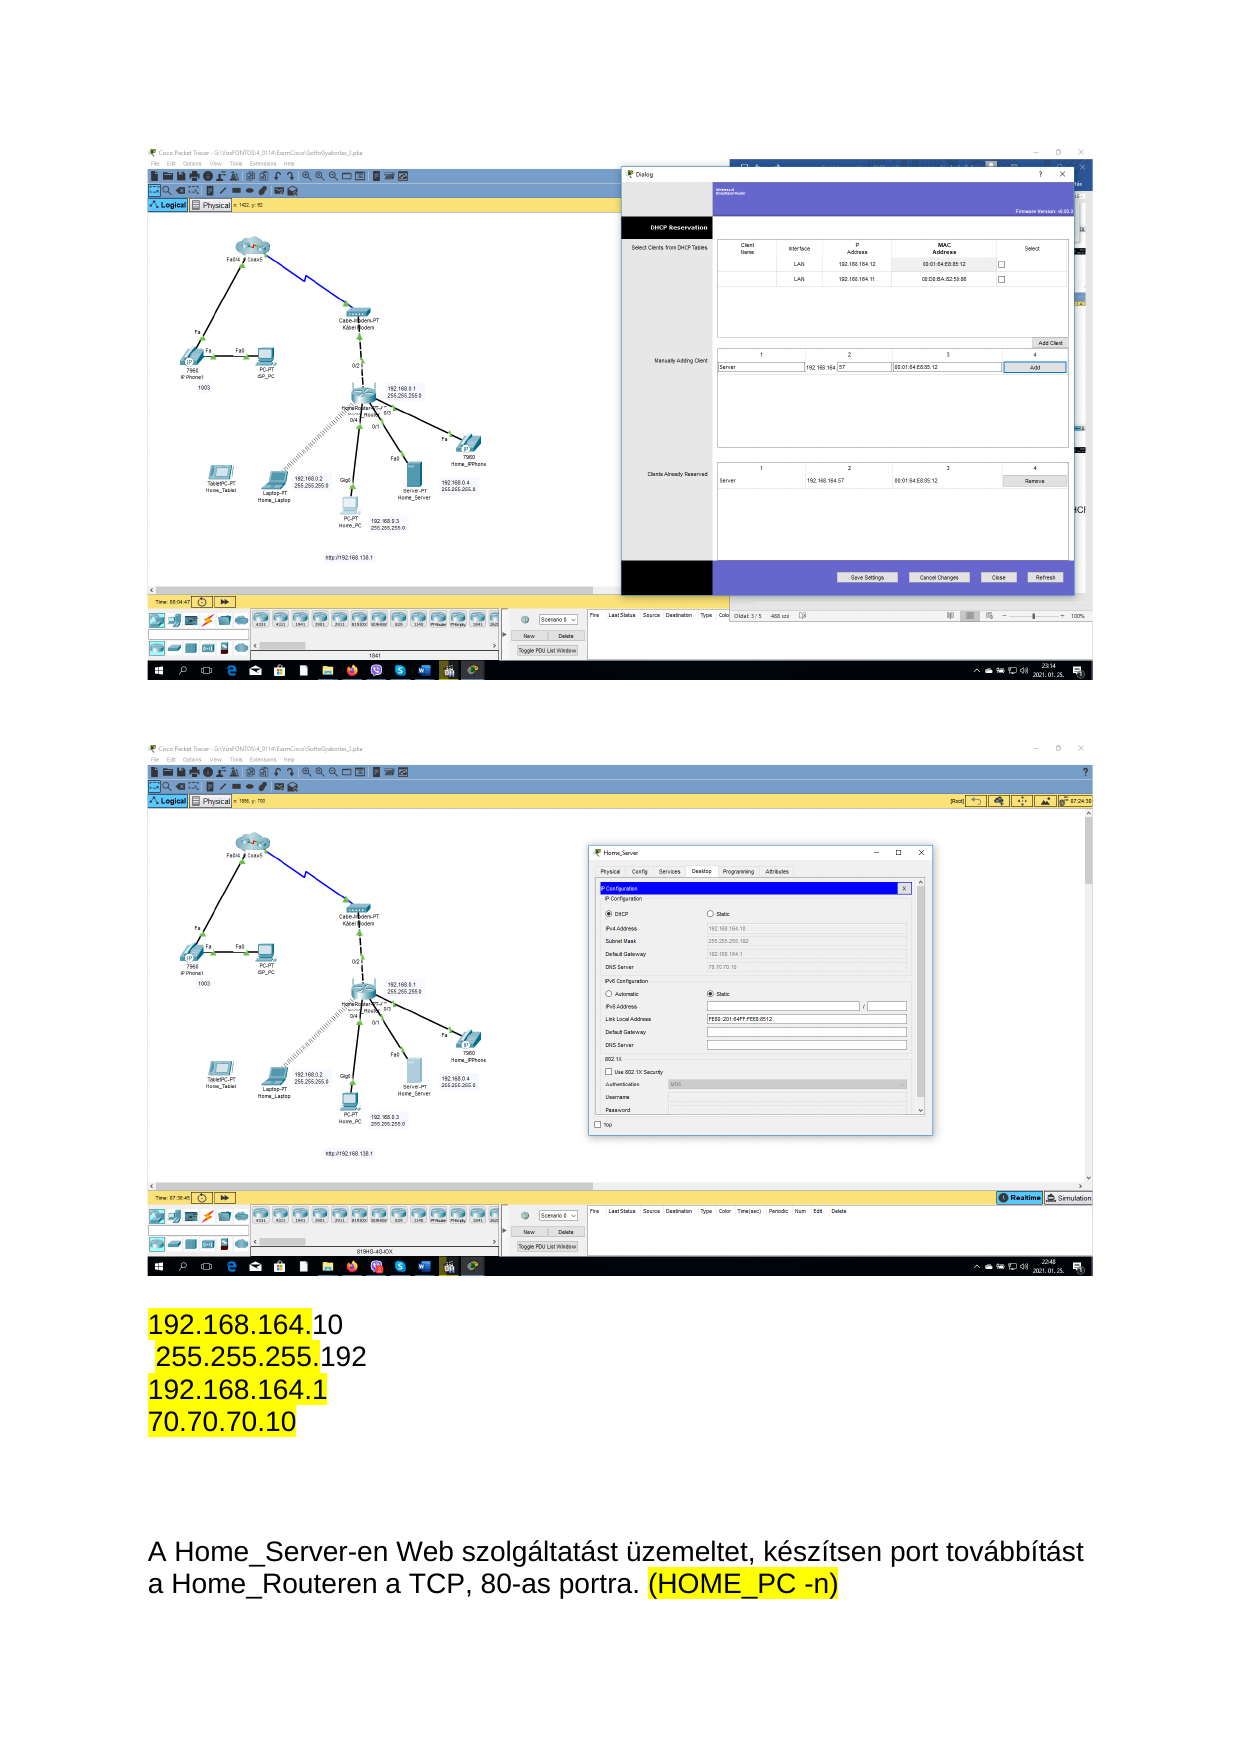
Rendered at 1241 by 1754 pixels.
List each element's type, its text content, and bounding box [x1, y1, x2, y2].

text A Home_Server-en Web szolgáltatást üzemeltet, készítsen port továbbítást a Home_Routeren a TCP, 80-as portra. (HOME_PC -n) [148, 1535, 1093, 1599]
text 192.168.164.10 [148, 1308, 1093, 1340]
text 192.168.164.1 [148, 1373, 1093, 1405]
text 255.255.255.192 [148, 1340, 1093, 1373]
text 70.70.70.10 [148, 1405, 1093, 1437]
